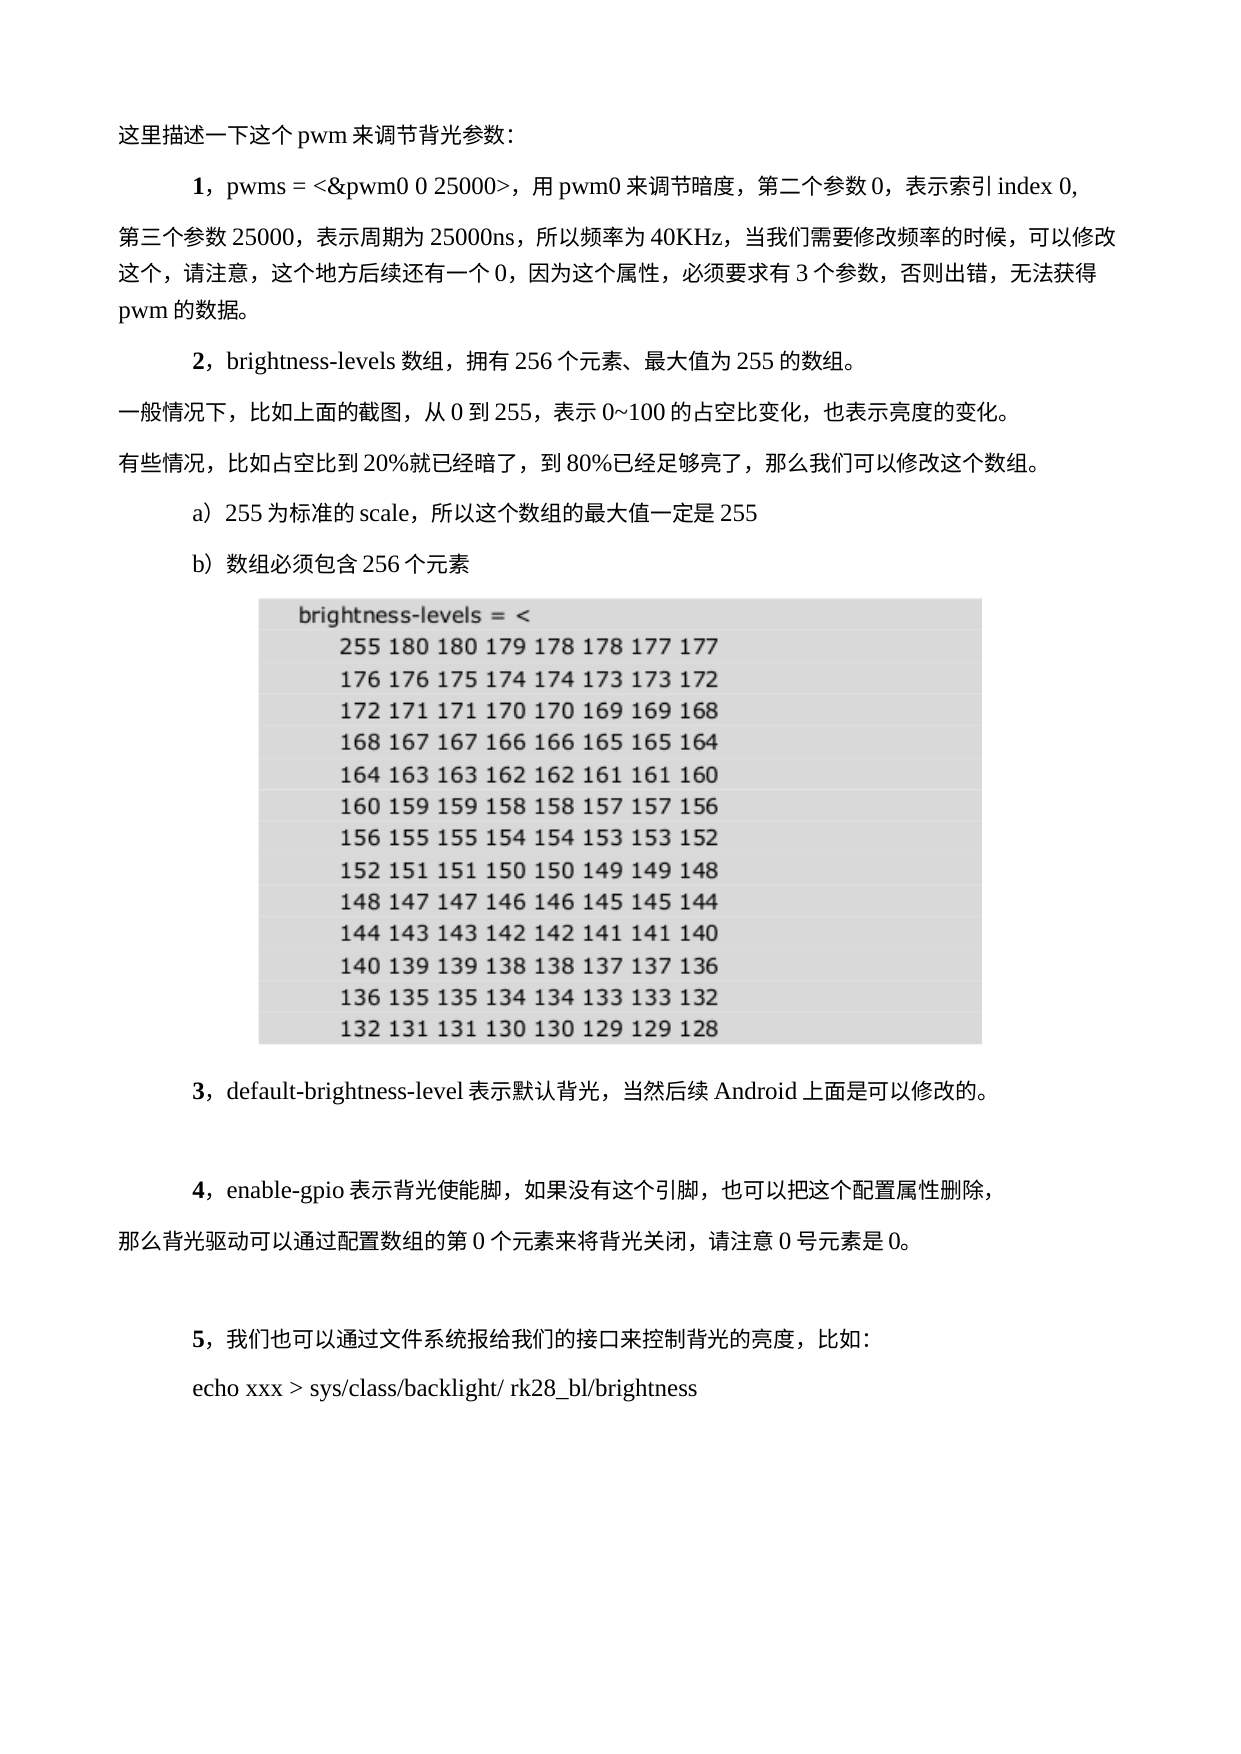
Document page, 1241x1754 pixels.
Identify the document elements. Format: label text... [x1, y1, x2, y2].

picture [258, 598, 982, 1046]
text echo xxx > sys/class/backlight/ rk28_bl/brightness [118, 1373, 1122, 1402]
text 5，我们也可以通过文件系统报给我们的接口来控制背光的亮度，比如： [118, 1322, 1122, 1354]
text a）255为标准的scale，所以这个数组的最大值一定是255 [118, 496, 1122, 528]
text 那么背光驱动可以通过配置数组的第0个元素来将背光关闭，请注意0号元素是0。 [118, 1224, 1122, 1256]
text 有些情况，比如占空比到20%就已经暗了，到80%已经足够亮了，那么我们可以修改这个数组。 [118, 446, 1122, 477]
text 4，enable-gpio表示背光使能脚，如果没有这个引脚，也可以把这个配置属性删除， [118, 1173, 1122, 1204]
text b）数组必须包含256个元素 [118, 547, 1122, 579]
text 3，default-brightness-level表示默认背光，当然后续Android上面是可以修改的。 [118, 1074, 1122, 1106]
text 1，pwms = <&pwm0 0 25000>，用pwm0来调节暗度，第二个参数0，表示索引index 0, [118, 169, 1122, 201]
text 第三个参数25000，表示周期为25000ns，所以频率为40KHz，当我们需要修改频率的时候，可以修改这个，请注意，这个地方后续还有一个0，因为这个属性，必须要求有3个参数，否则出错，无法获得pwm的数据。 [118, 220, 1122, 324]
text 一般情况下，比如上面的截图，从0到255，表示0~100的占空比变化，也表示亮度的变化。 [118, 394, 1122, 426]
text 2，brightness-levels数组，拥有256个元素、最大值为255的数组。 [118, 344, 1122, 375]
text 这里描述一下这个pwm来调节背光参数： [118, 118, 1122, 150]
